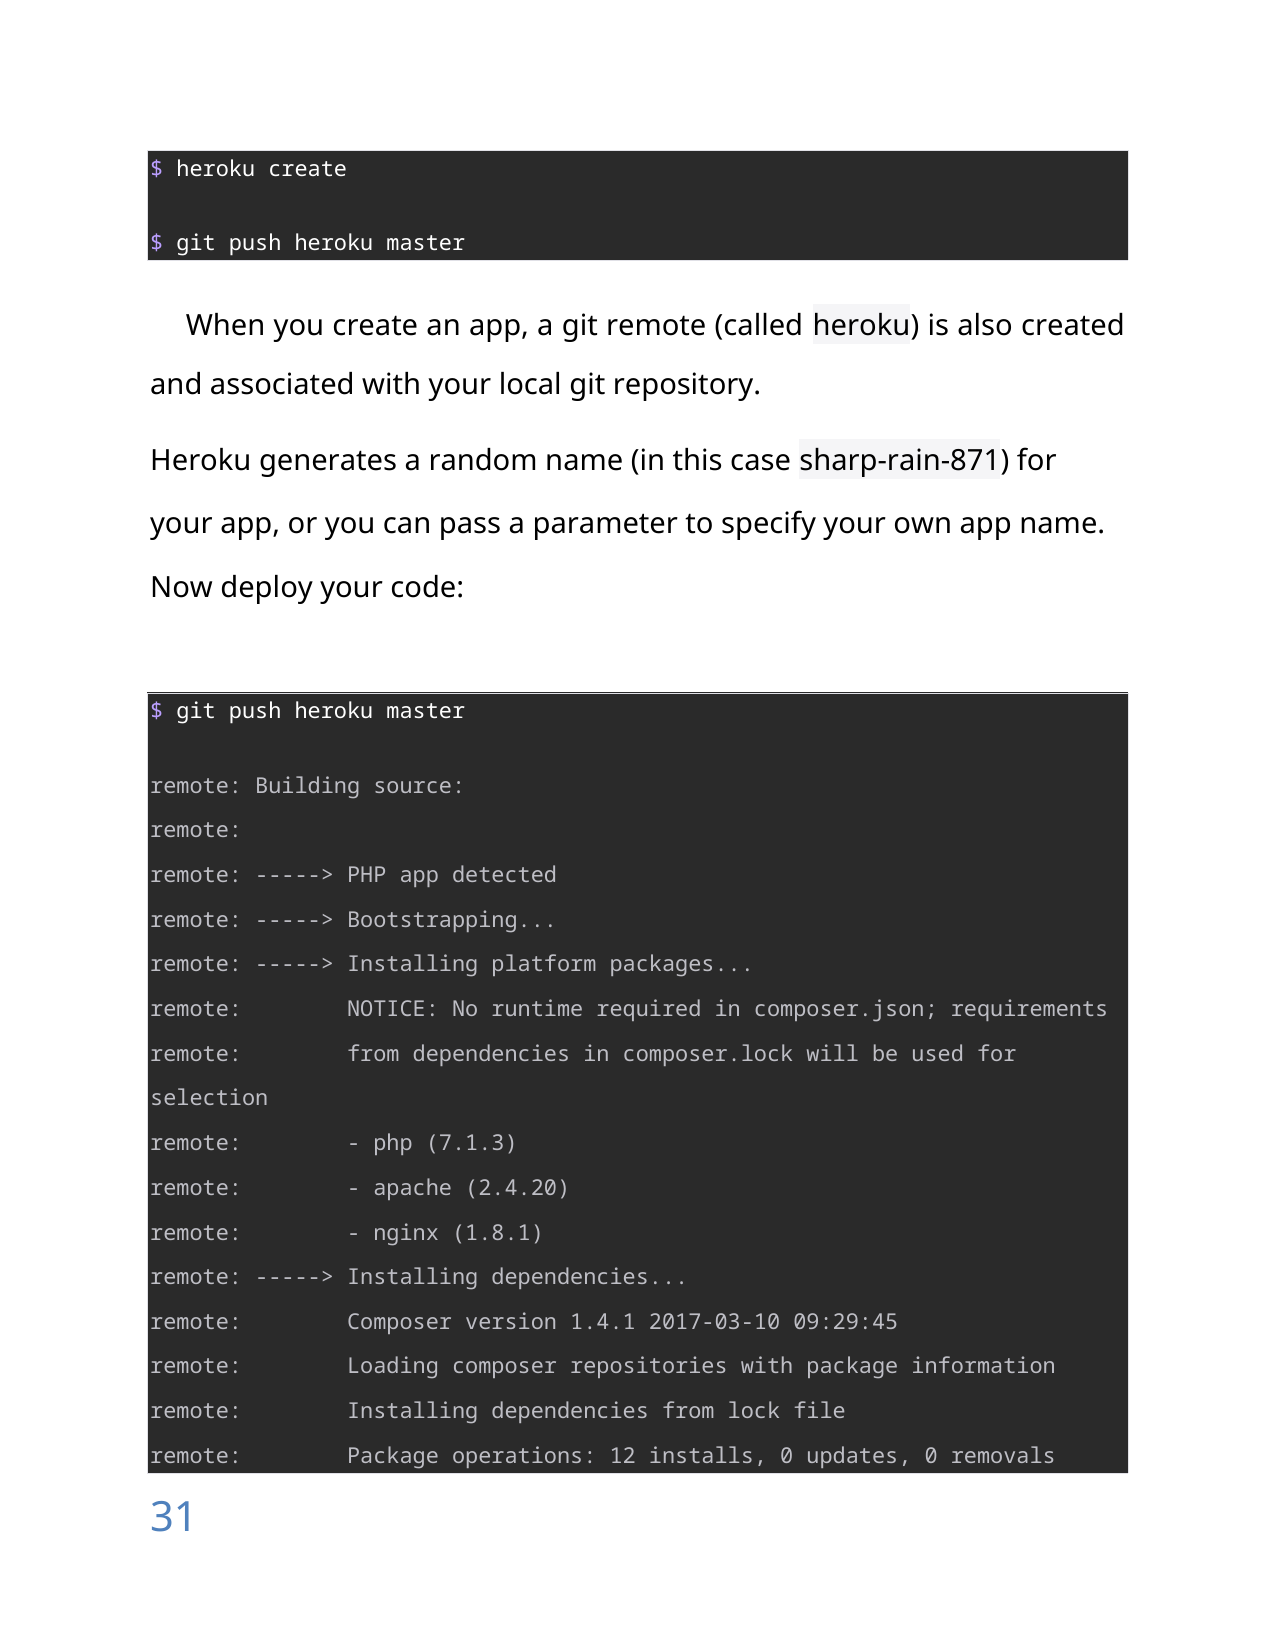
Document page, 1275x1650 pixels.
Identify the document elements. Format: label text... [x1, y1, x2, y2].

text Heroku generates a random name (in this case sharp-rain-871) for your app, or you can pass a parameter to specify your own app name. [150, 439, 1125, 542]
text remote: - apache (2.4.20) [148, 1169, 1128, 1202]
text $ heroku create [148, 151, 1128, 183]
text Now deploy your code: [150, 566, 1125, 606]
text remote: Building source: [148, 767, 1128, 799]
text remote: -----> Bootstrapping... [148, 901, 1128, 933]
text When you create an app, a git remote (called heroku) is also created and associated with your local git repository. [150, 304, 1125, 403]
text remote: Loading composer repositories with package information [148, 1347, 1128, 1380]
text remote: - php (7.1.3) [148, 1124, 1128, 1157]
text git push heroku master [150, 629, 1125, 659]
text remote: -----> Installing dependencies... [148, 1258, 1128, 1291]
text remote: -----> PHP app detected [148, 856, 1128, 889]
text remote: - nginx (1.8.1) [148, 1213, 1128, 1246]
text $ git push heroku master [148, 694, 1128, 725]
text remote: Package operations: 12 installs, 0 updates, 0 removals [148, 1437, 1128, 1473]
text remote: NOTICE: No runtime required in composer.json; requirements [148, 990, 1128, 1023]
text remote: Installing dependencies from lock file [148, 1392, 1128, 1425]
text remote: [148, 811, 1128, 844]
text $ git push heroku master [148, 224, 1128, 260]
text remote: -----> Installing platform packages... [148, 945, 1128, 978]
text remote: from dependencies in composer.lock will be used for selection [148, 1035, 1128, 1112]
text remote: Composer version 1.4.1 2017-03-10 09:29:45 [148, 1303, 1128, 1336]
